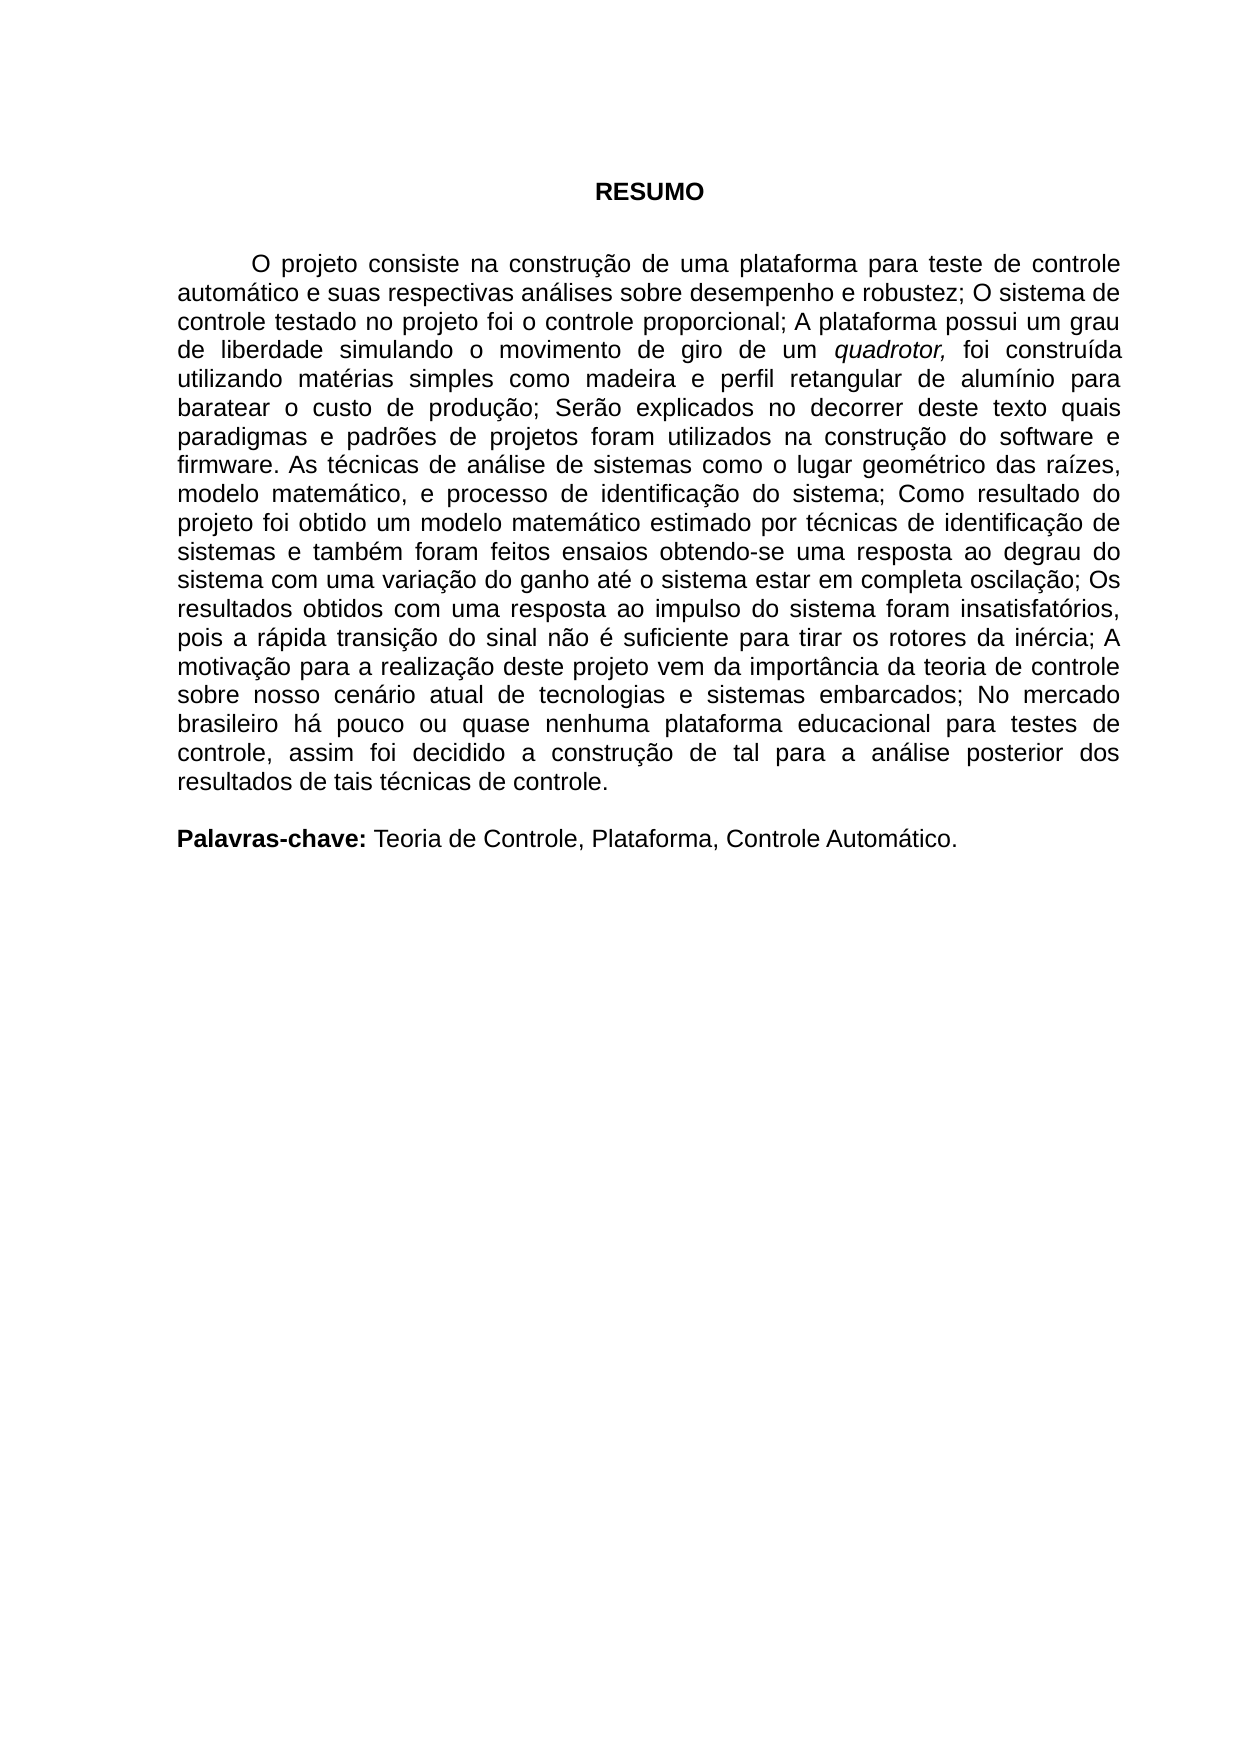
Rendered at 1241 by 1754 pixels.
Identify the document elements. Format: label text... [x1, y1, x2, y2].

text Palavras-chave: Teoria de Controle, Plataforma, Controle Automático. [177, 824, 1122, 853]
text O projeto consiste na construção de uma plataforma para teste de controle automático e suas respectivas análises sobre desempenho e robustez; O sistema de controle testado no projeto foi o controle proporcional; A plataforma possui um grau de liberdade simulando o movimento de giro de um quadrotor, foi construída utilizando matérias simples como madeira e perfil retangular de alumínio para baratear o custo de produção; Serão explicados no decorrer deste texto quais paradigmas e padrões de projetos foram utilizados na construção do software e firmware. As técnicas de análise de sistemas como o lugar geométrico das raízes, modelo matemático, e processo de identificação do sistema; Como resultado do projeto foi obtido um modelo matemático estimado por técnicas de identificação de sistemas e também foram feitos ensaios obtendo-se uma resposta ao degrau do sistema com uma variação do ganho até o sistema estar em completa oscilação; Os resultados obtidos com uma resposta ao impulso do sistema foram insatisfatórios, pois a rápida transição do sinal não é suficiente para tirar os rotores da inércia; A motivação para a realização deste projeto vem da importância da teoria de controle sobre nosso cenário atual de tecnologias e sistemas embarcados; No mercado brasileiro há pouco ou quase nenhuma plataforma educacional para testes de controle, assim foi decidido a construção de tal para a análise posterior dos resultados de tais técnicas de controle. [177, 249, 1122, 795]
title RESUMO [177, 177, 1122, 206]
